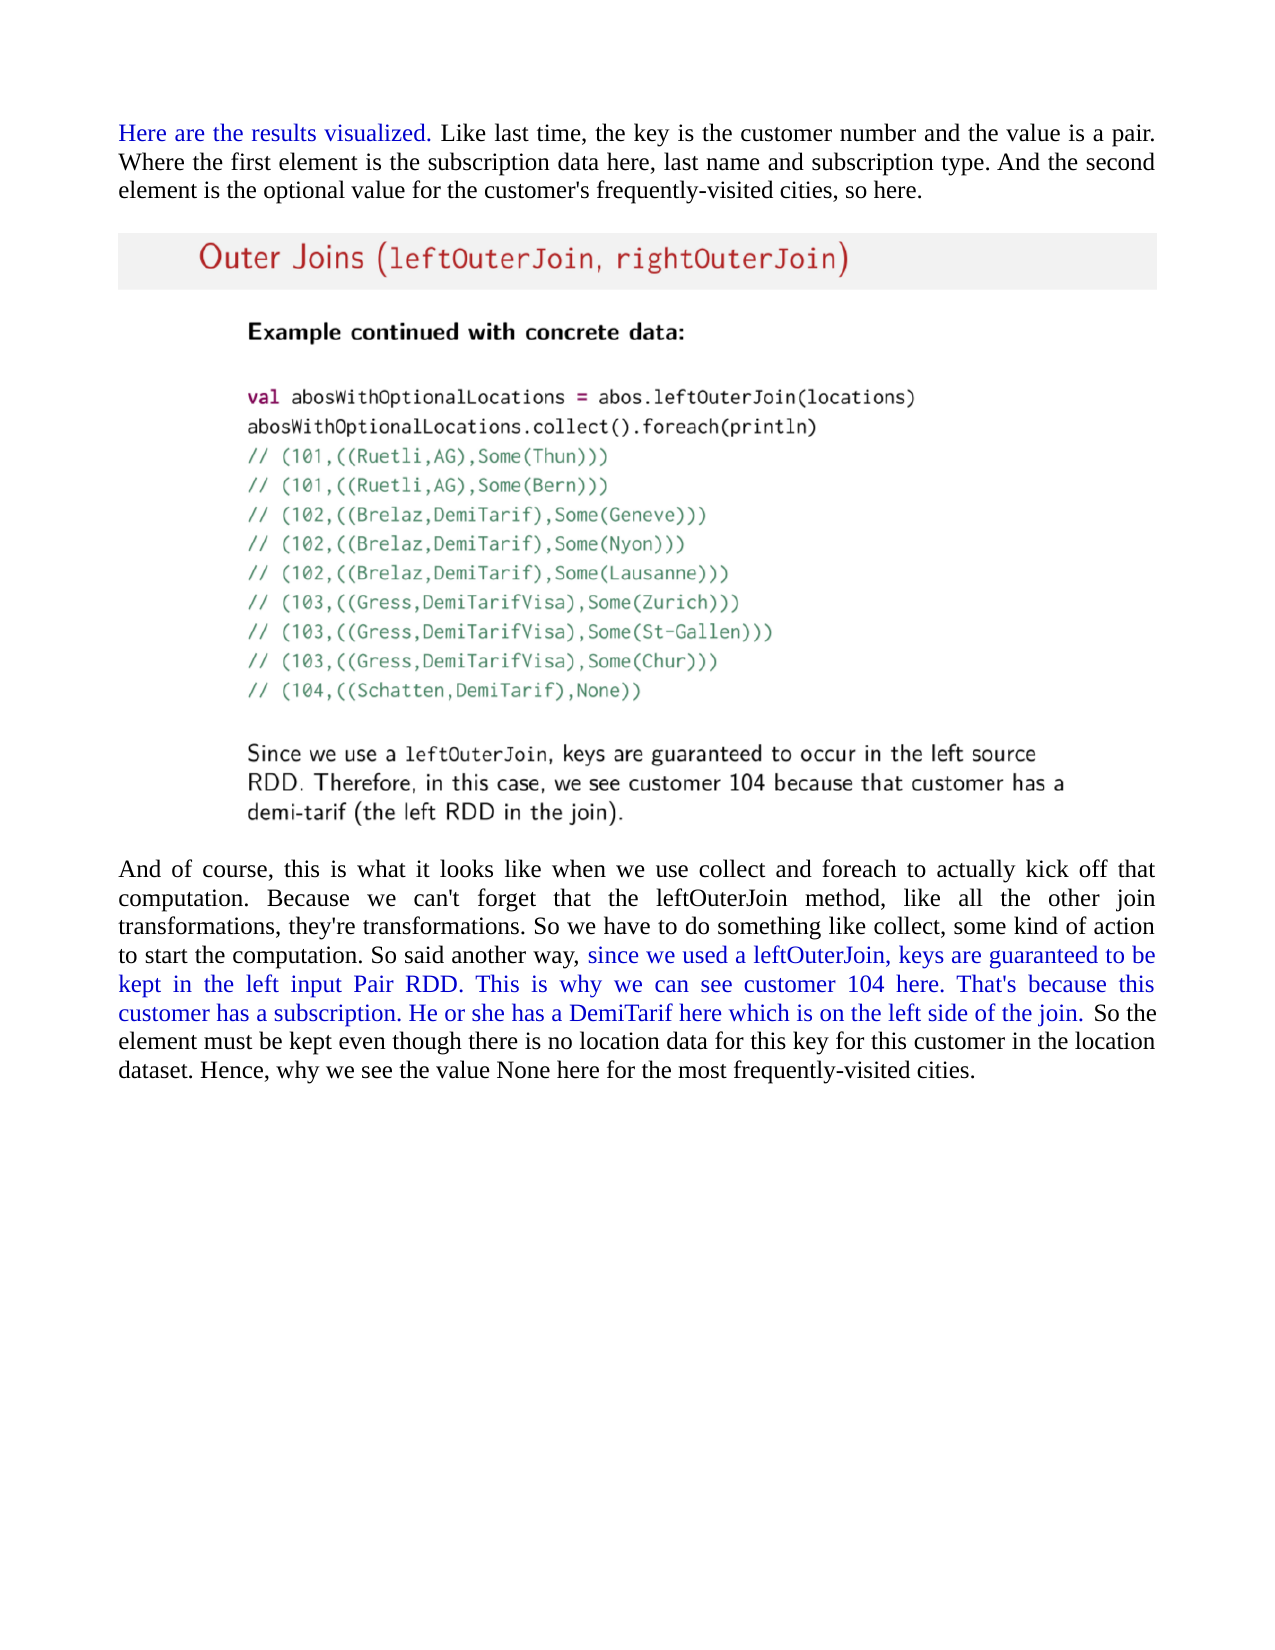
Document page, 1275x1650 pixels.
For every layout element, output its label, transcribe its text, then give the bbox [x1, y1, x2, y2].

text Here are the results visualized. Like last time, the key is the customer number and the value is a pair. Where the first element is the subscription data here, last name and subscription type. And the second element is the optional value for the customer's frequently-visited cities, so here. [118, 118, 1157, 204]
text And of course, this is what it looks like when we use collect and foreach to actually kick off that computation. Because we can't forget that the leftOuterJoin method, like all the other join transformations, they're transformations. So we have to do something like collect, some kind of action to start the computation. So said another way, since we used a leftOuterJoin, keys are guaranteed to be kept in the left input Pair RDD. This is why we can see customer 104 here. That's because this customer has a subscription. He or she has a DemiTarif here which is on the left side of the join. So the element must be kept even though there is no location data for this key for this customer in the location dataset. Hence, why we see the value None here for the most frequently-visited cities. [118, 854, 1157, 1084]
picture [118, 233, 1157, 826]
